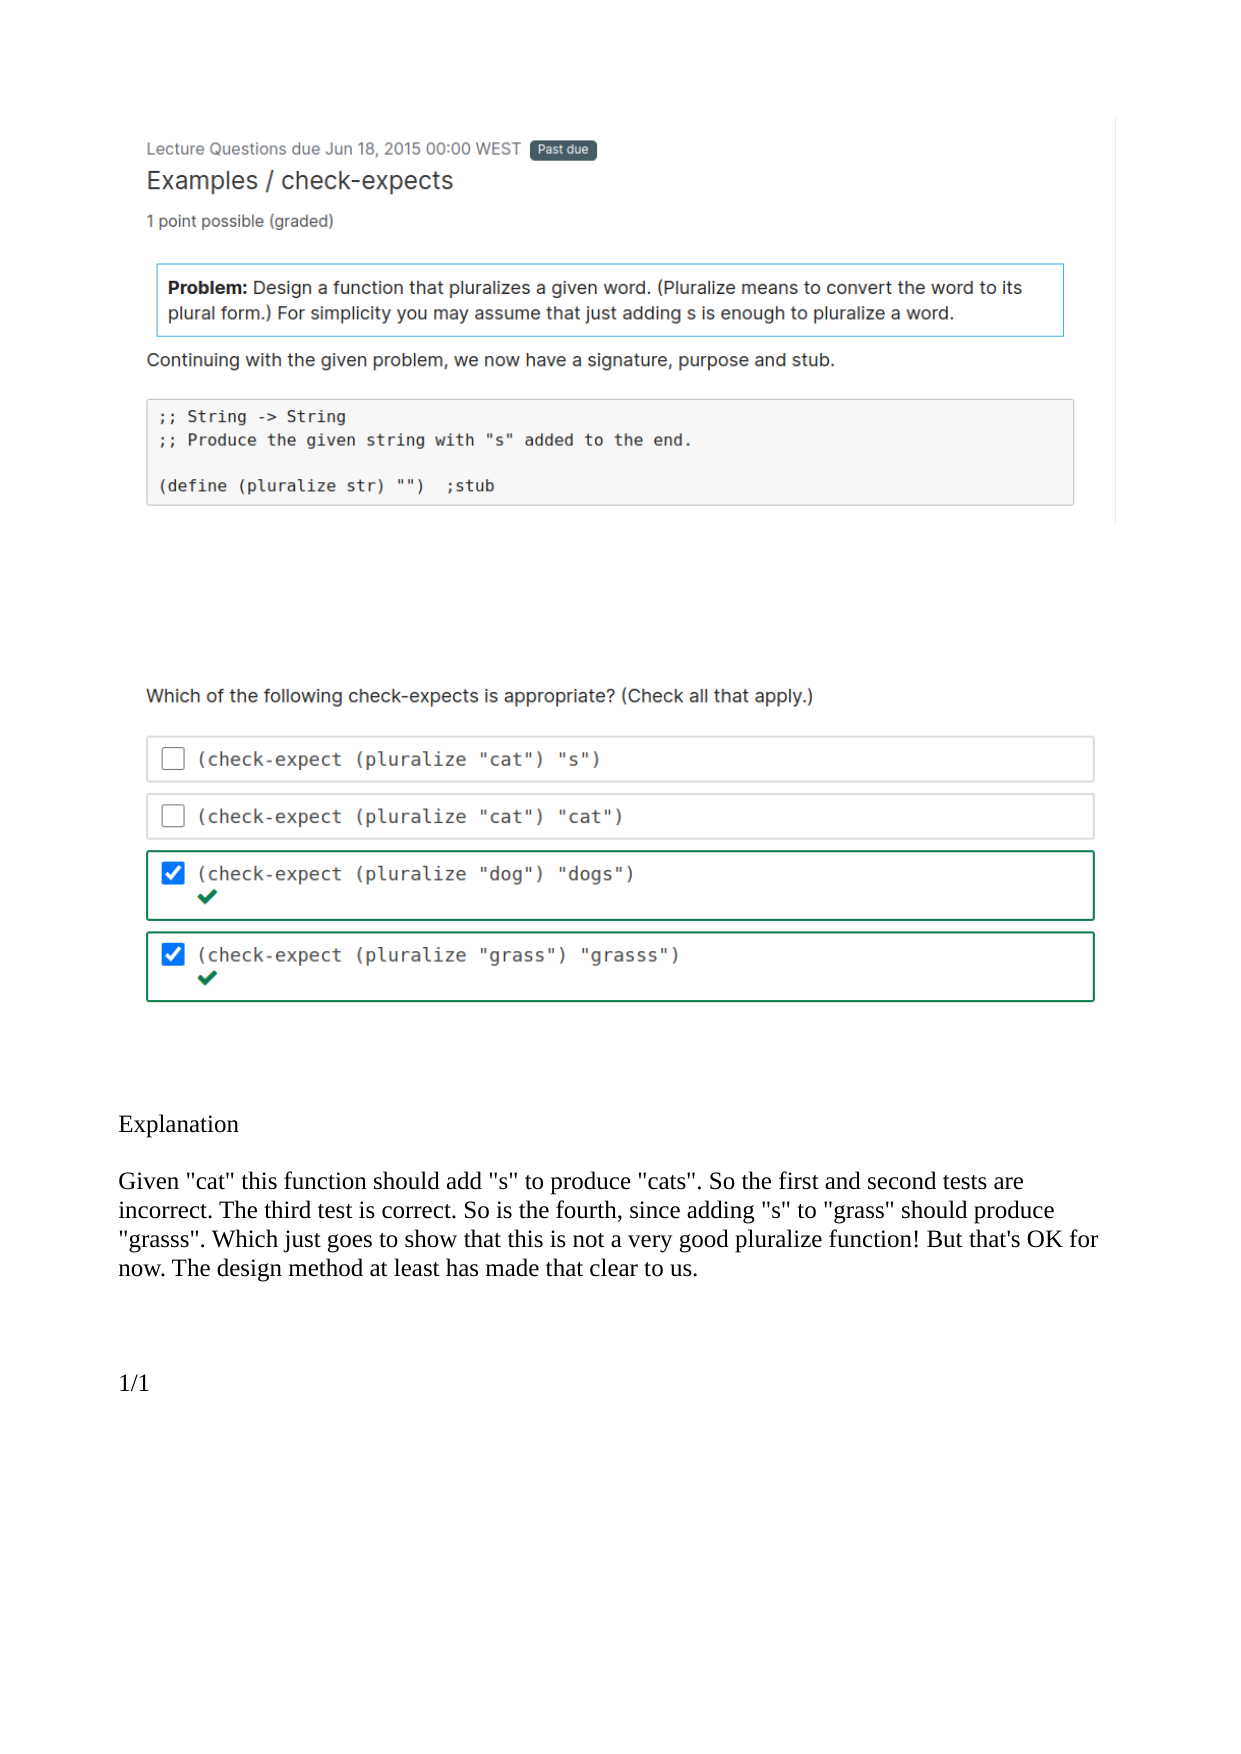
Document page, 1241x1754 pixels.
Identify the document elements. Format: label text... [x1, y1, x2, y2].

text 1/1 [118, 1368, 1122, 1396]
picture [118, 668, 1123, 1023]
picture [118, 118, 1123, 525]
text Explanation [118, 1109, 1122, 1138]
text Given "cat" this function should add "s" to produce "cats". So the first and second tests are incorrect. The third test is correct. So is the fourth, since adding "s" to "grass" should produce "grasss". Which just goes to show that this is not a very good pluralize function! But that's OK for now. The design method at least has made that clear to us. [118, 1166, 1122, 1281]
